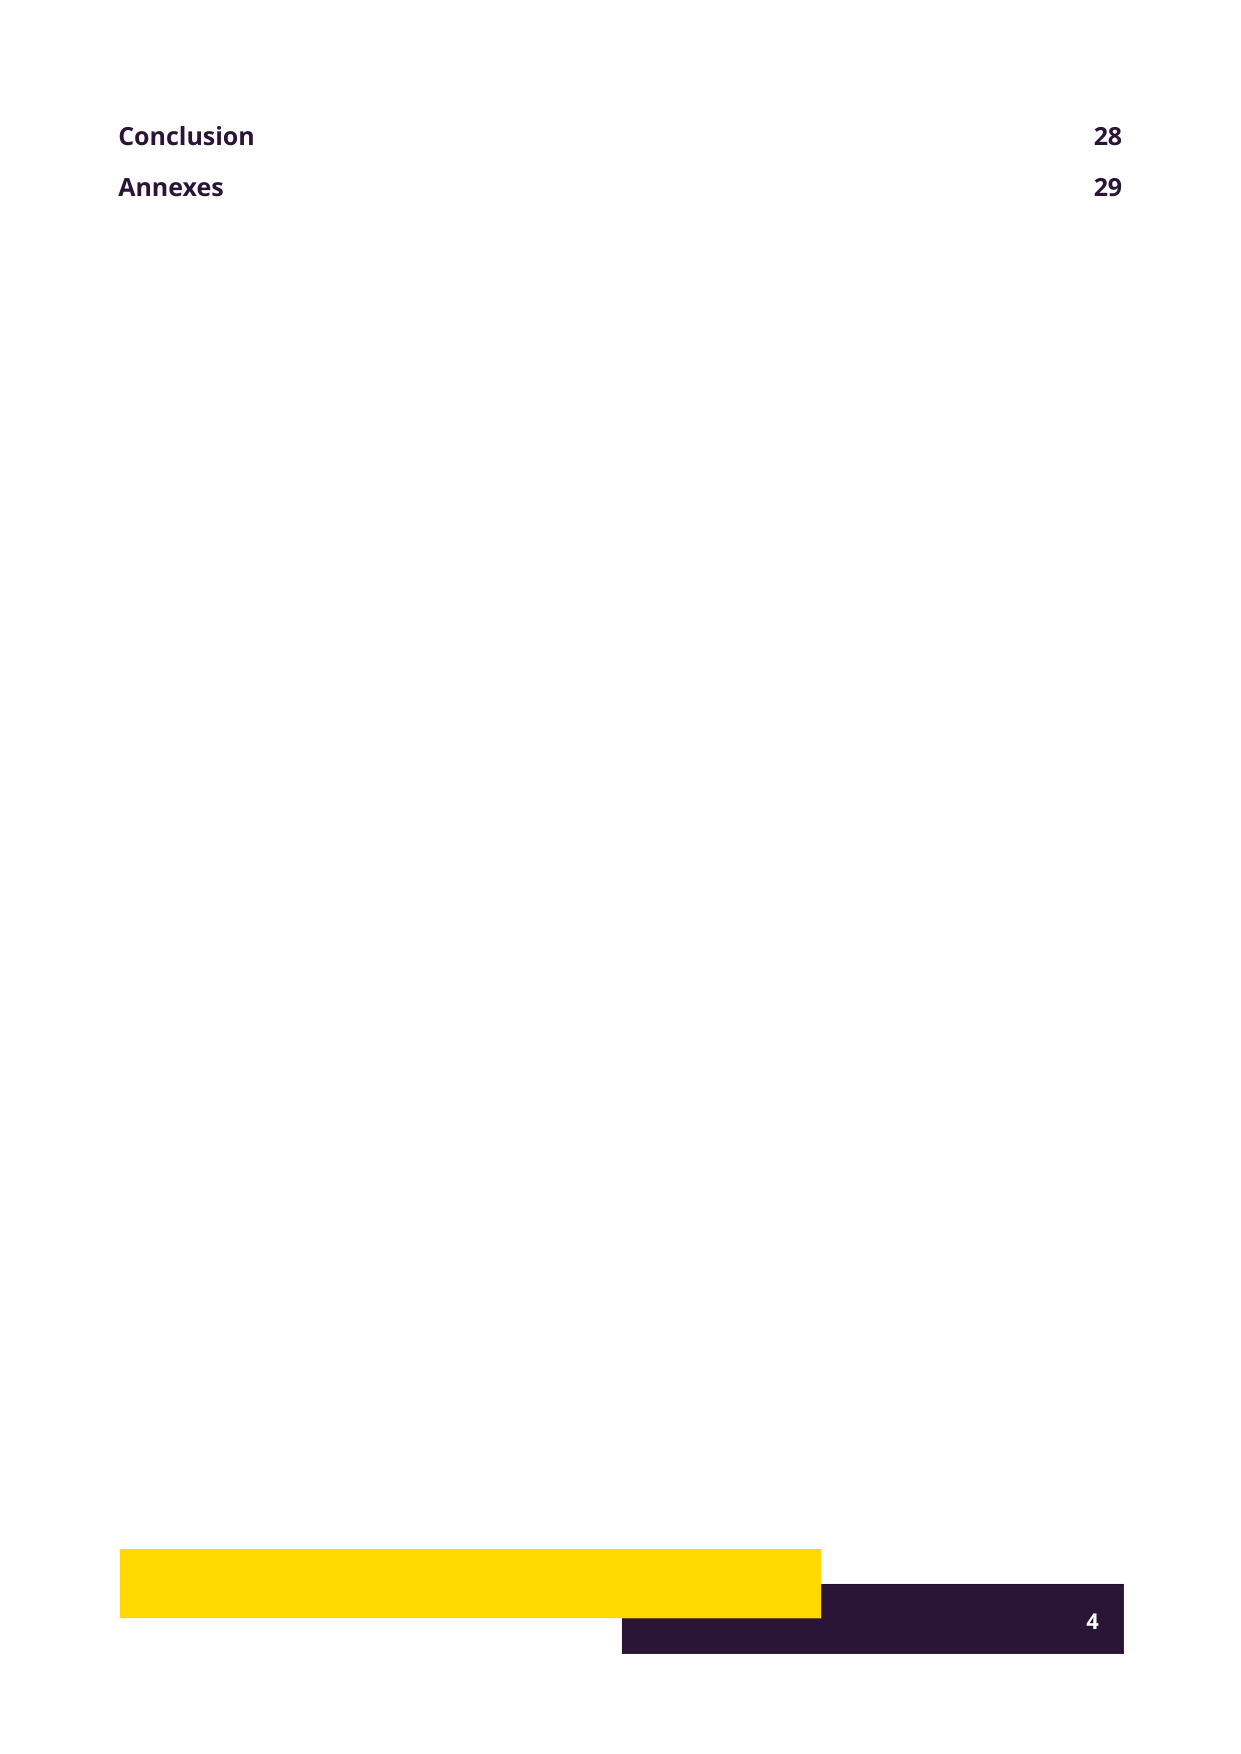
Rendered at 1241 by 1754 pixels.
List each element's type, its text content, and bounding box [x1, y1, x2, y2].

text Annexes 29 [118, 170, 1122, 204]
picture [119, 1549, 1124, 1654]
text Conclusion 28 [118, 118, 1122, 152]
